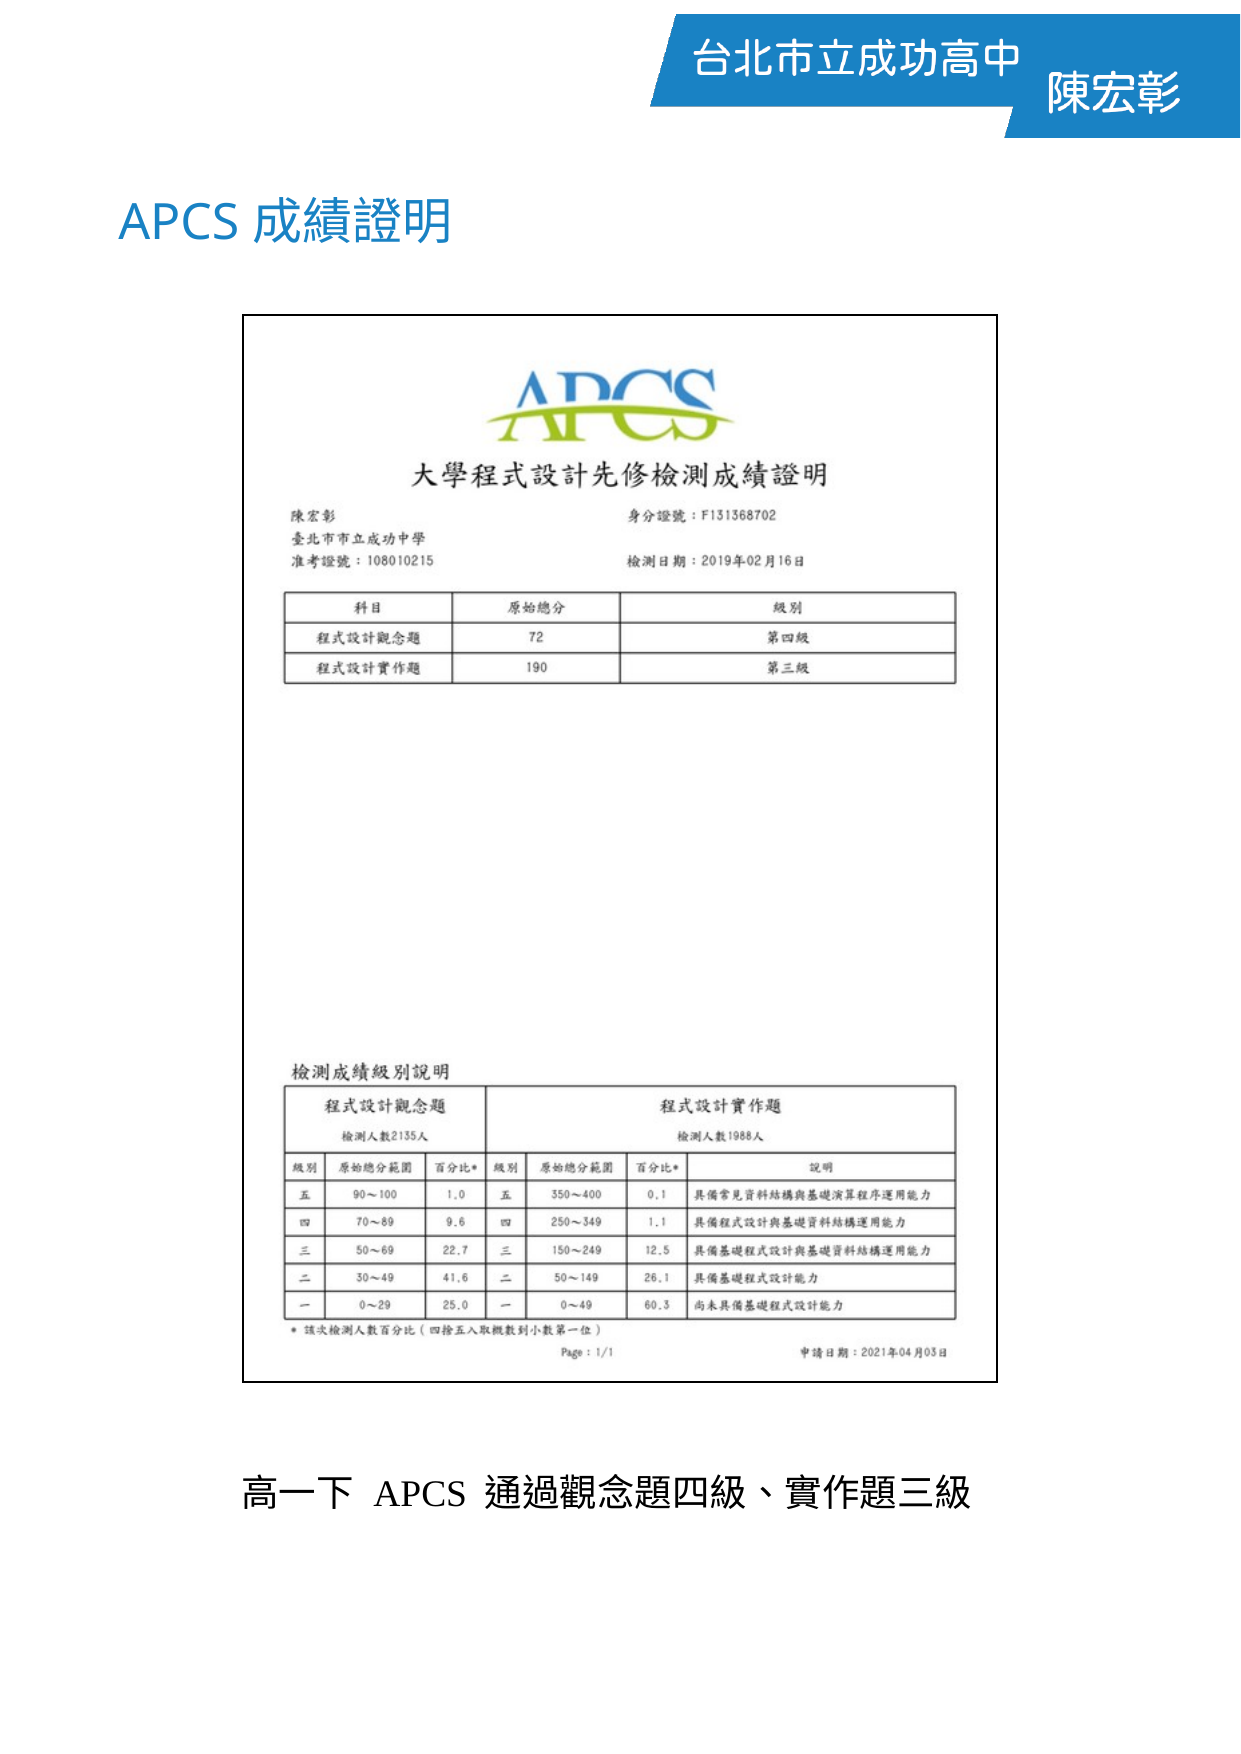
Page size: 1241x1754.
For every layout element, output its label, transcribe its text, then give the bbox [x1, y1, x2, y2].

picture [247, 318, 993, 1378]
subtitle APCS 成績證明 [118, 182, 1122, 254]
picture [0, 0, 1241, 152]
